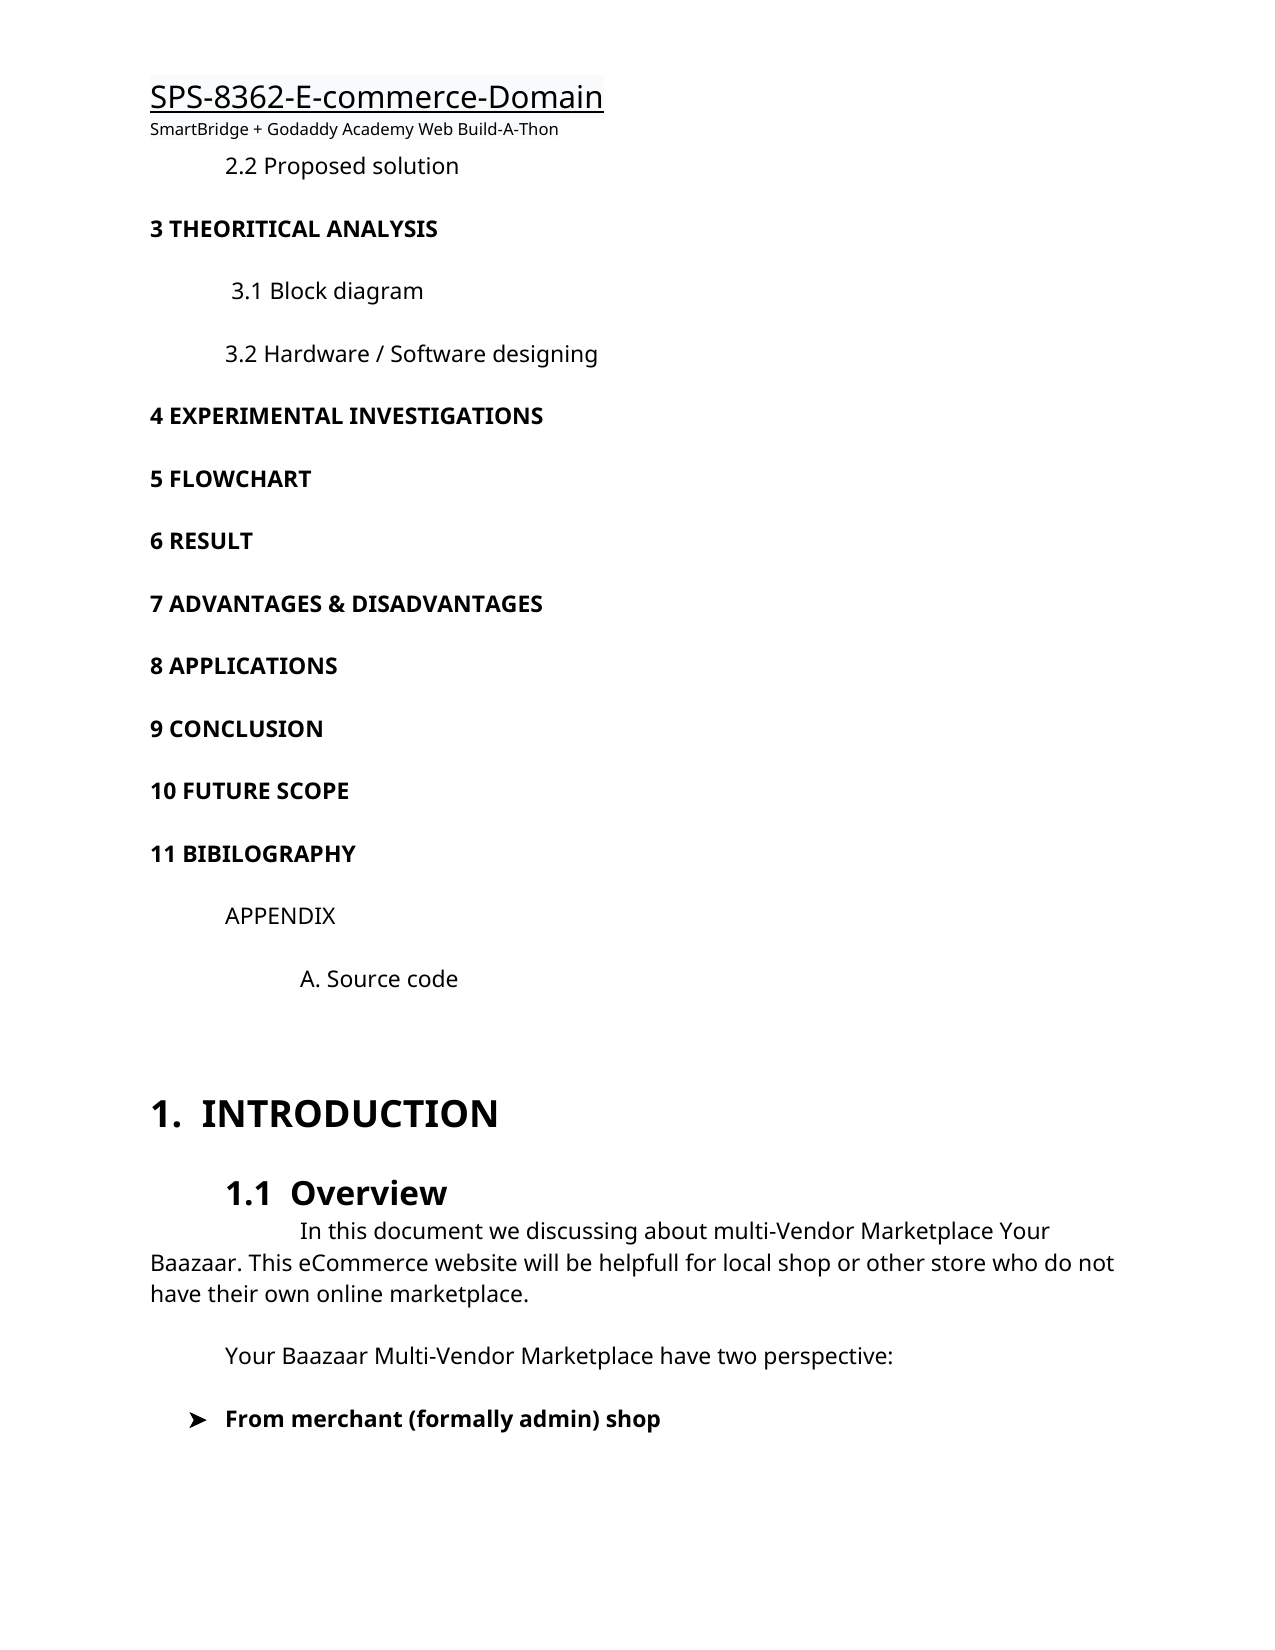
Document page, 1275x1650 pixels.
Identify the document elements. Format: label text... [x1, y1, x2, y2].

text 7 ADVANTAGES & DISADVANTAGES [150, 587, 1125, 619]
text 3.1 Block diagram [150, 275, 1125, 306]
text 10 FUTURE SCOPE [150, 775, 1125, 806]
text 4 EXPERIMENTAL INVESTIGATIONS [150, 400, 1125, 431]
text Your Baazaar Multi-Vendor Marketplace have two perspective: [150, 1340, 1125, 1371]
text 3.2 Hardware / Software designing [225, 337, 1125, 369]
text APPENDIX [150, 900, 1125, 931]
text 3 THEORITICAL ANALYSIS [150, 212, 1125, 244]
text 11 BIBILOGRAPHY [150, 837, 1125, 869]
text 1.1 Overview [150, 1170, 1125, 1215]
text 2.2 Proposed solution [150, 150, 1125, 181]
text 8 APPLICATIONS [150, 650, 1125, 681]
text 1. INTRODUCTION [150, 1087, 1125, 1138]
text In this document we discussing about multi-Vendor Marketplace Your Baazaar. This eCommerce website will be helpfull for local shop or other store who do not have their own online marketplace. [150, 1215, 1125, 1309]
text 9 CONCLUSION [150, 712, 1125, 744]
list From merchant (formally admin) shop [187, 1403, 1125, 1434]
text 6 RESULT [150, 525, 1125, 556]
text 5 FLOWCHART [150, 462, 1125, 494]
text A. Source code [225, 962, 1125, 994]
